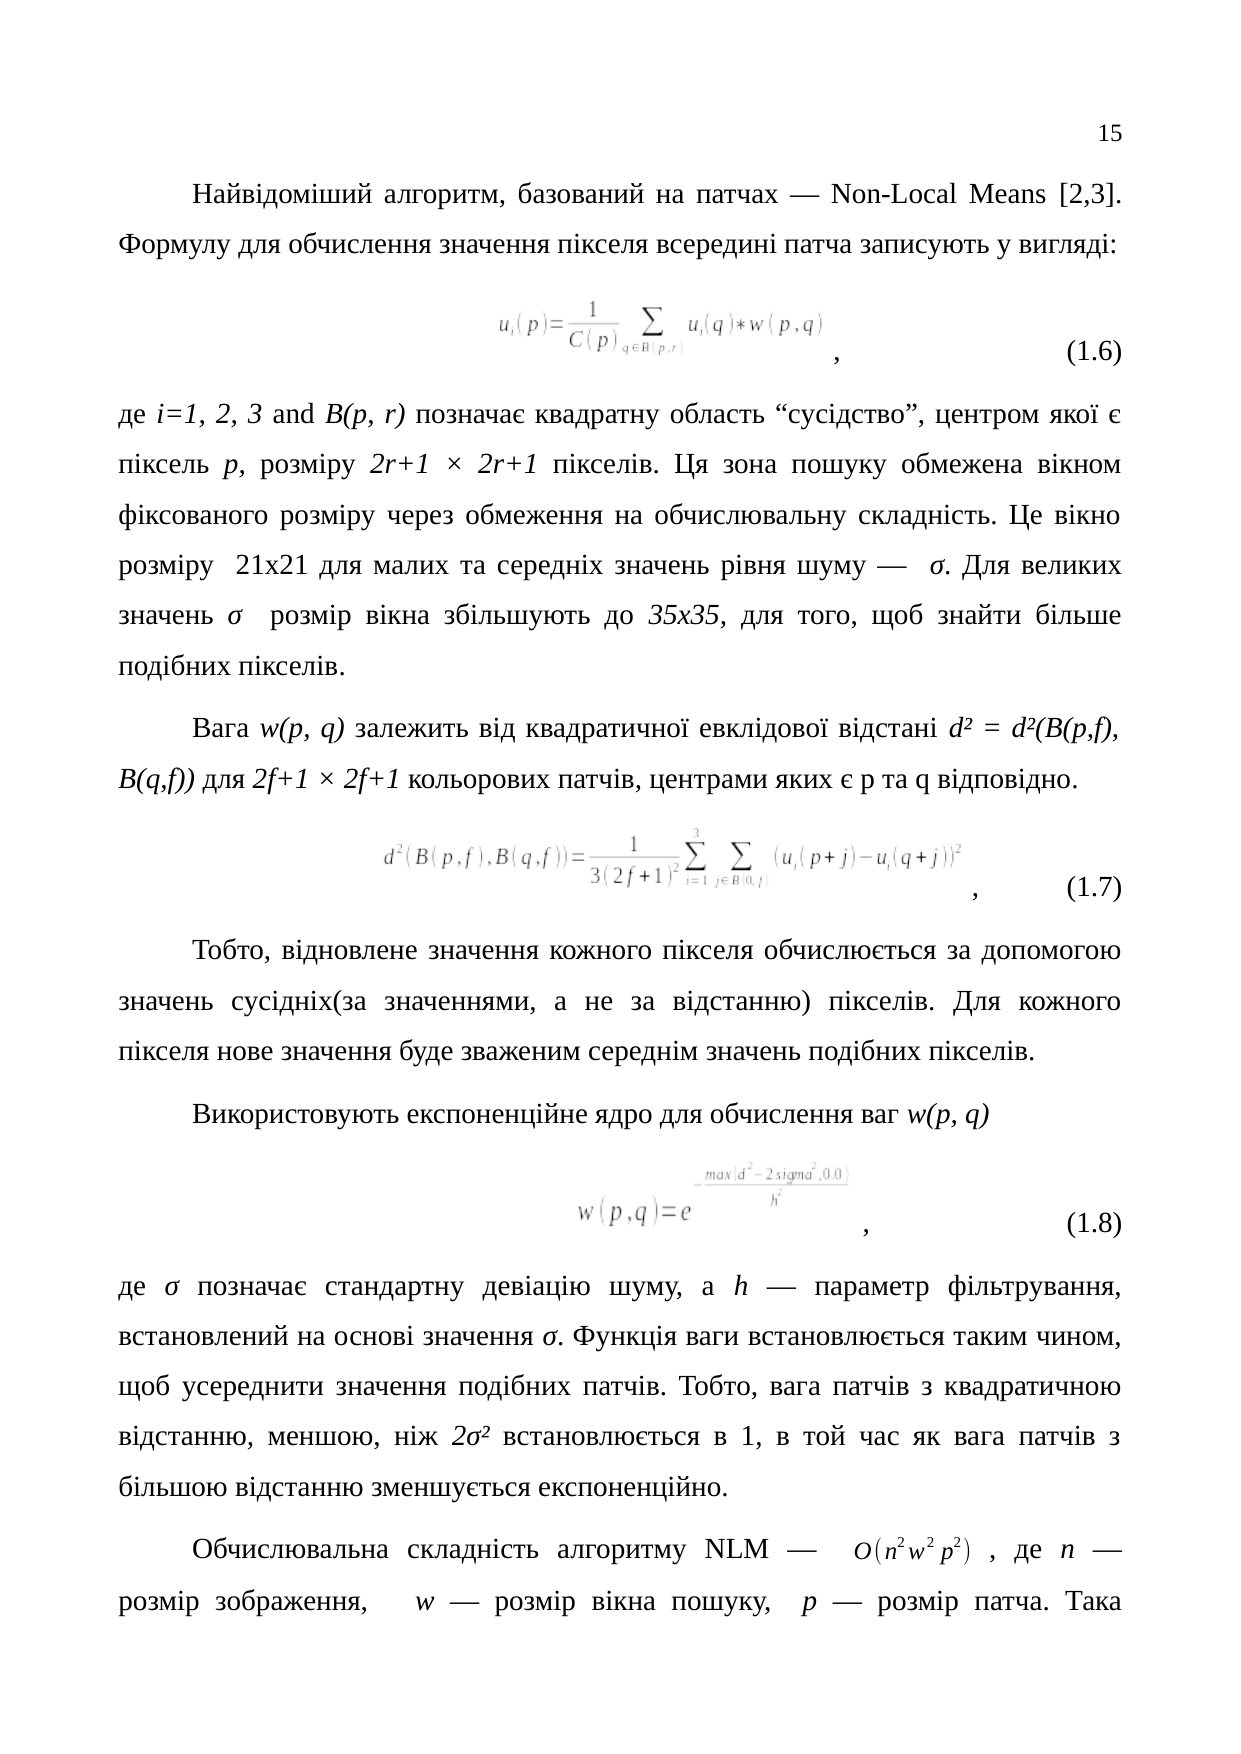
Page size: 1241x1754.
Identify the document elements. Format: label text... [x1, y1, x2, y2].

text де σ позначає стандартну девіацію шуму, а h — параметр фільтрування, встановлений на основі значення σ. Функція ваги встановлюється таким чином, щоб усереднити значення подібних патчів. Тобто, вага патчів з квадратичною відстанню, меншою, ніж 2σ² встановлюється в 1, в той час як вага патчів з більшою відстанню зменшується експоненційно. [118, 1268, 1122, 1502]
text Найвідоміший алгоритм, базований на патчах — Non-Local Means [2,3]. Формулу для обчислення значення пікселя всередині патча записують у вигляді: [118, 176, 1122, 260]
text Тобто, відновлене значення кожного пікселя обчислюється за допомогою значень сусідніх(за значеннями, а не за відстанню) пікселів. Для кожного пікселя нове значення буде зваженим середнім значень подібних пікселів. [118, 932, 1122, 1066]
text , (1.6) [118, 289, 1122, 367]
text , (1.7) [118, 824, 1122, 903]
text Використовують експоненційне ядро для обчислення ваг w(p, q) [118, 1096, 1122, 1129]
text Обчислювальна складність алгоритму NLM — , де n — розмір зображення, w — розмір вікна пошуку, p — розмір патча. Така [118, 1532, 1122, 1616]
text Вага w(p, q) залежить від квадратичної евклідової відстані d² = d²(B(p,f), B(q,f)) для 2f+1 × 2f+1 кольорових патчів, центрами яких є p та q відповідно. [118, 711, 1122, 794]
text де i=1, 2, 3 and B(p, r) позначає квадратну область “сусідство”, центром якої є піксель p, розміру 2r+1 × 2r+1 пікселів. Ця зона пошуку обмежена вікном фіксованого розміру через обмеження на обчислювальну складність. Це вікно розміру 21x21 для малих та середніх значень рівня шуму — σ. Для великих значень σ розмір вікна збільшують до 35x35, для того, щоб знайти більше подібних пікселів. [118, 396, 1122, 681]
text , (1.8) [118, 1158, 1122, 1238]
